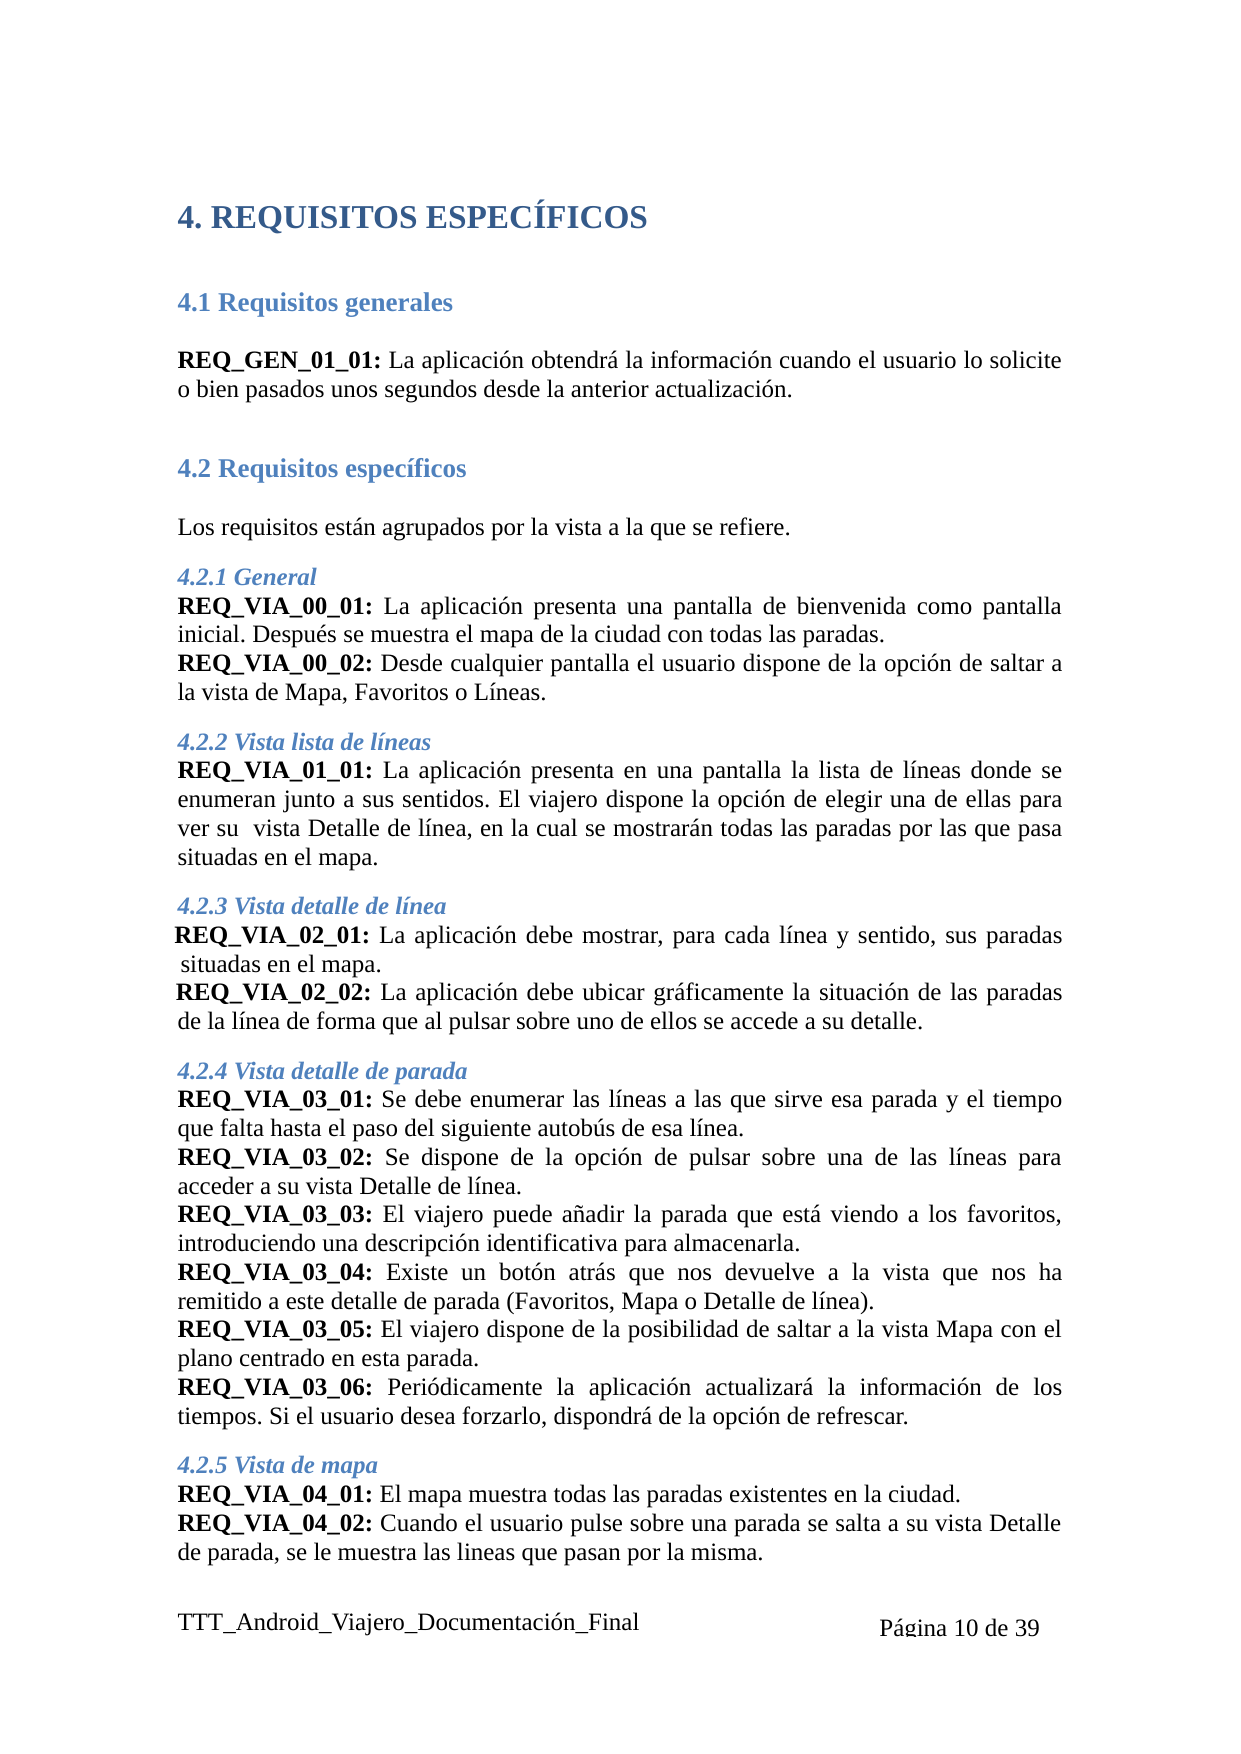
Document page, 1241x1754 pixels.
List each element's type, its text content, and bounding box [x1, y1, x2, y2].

list Los requisitos están agrupados por la vista a la que se refiere. [177, 512, 1063, 541]
text REQ_GEN_01_01: La aplicación obtendrá la información cuando el usuario lo solicite o bien pasados unos segundos desde la anterior actualización. [177, 346, 1063, 403]
subtitle 4.2.2 Vista lista de líneas [177, 727, 1063, 755]
text REQ_VIA_04_01: El mapa muestra todas las paradas existentes en la ciudad. [177, 1479, 1063, 1508]
text REQ_VIA_03_02: Se dispone de la opción de pulsar sobre una de las líneas para acceder a su vista Detalle de línea. [177, 1142, 1063, 1199]
text REQ_VIA_03_04: Existe un botón atrás que nos devuelve a la vista que nos ha remitido a este detalle de parada (Favoritos, Mapa o Detalle de línea). [177, 1257, 1063, 1314]
subtitle 4.2.4 Vista detalle de parada [177, 1056, 1063, 1084]
text REQ_VIA_03_05: El viajero dispone de la posibilidad de saltar a la vista Mapa con el plano centrado en esta parada. [177, 1314, 1063, 1372]
subtitle 4.2.1 General [177, 562, 1063, 591]
subtitle 4.1 Requisitos generales [177, 286, 1063, 317]
text REQ_VIA_04_02: Cuando el usuario pulse sobre una parada se salta a su vista Detalle de parada, se le muestra las lineas que pasan por la misma. [177, 1508, 1063, 1565]
text REQ_VIA_03_01: Se debe enumerar las líneas a las que sirve esa parada y el tiempo que falta hasta el paso del siguiente autobús de esa línea. [177, 1084, 1063, 1142]
subtitle 4.2.5 Vista de mapa [177, 1450, 1063, 1479]
subtitle 4.2.3 Vista detalle de línea [177, 891, 1063, 920]
text REQ_VIA_03_03: El viajero puede añadir la parada que está viendo a los favoritos, introduciendo una descripción identificativa para almacenarla. [177, 1199, 1063, 1257]
subtitle 4. REQUISITOS ESPECÍFICOS [177, 198, 1063, 236]
subtitle 4.2 Requisitos específicos [177, 453, 1063, 484]
text REQ_VIA_01_01: La aplicación presenta en una pantalla la lista de líneas donde se enumeran junto a sus sentidos. El viajero dispone la opción de elegir una de ellas para ver su vista Detalle de línea, en la cual se mostrarán todas las paradas por las que pasa situadas en el mapa. [177, 755, 1063, 870]
text REQ_VIA_03_06: Periódicamente la aplicación actualizará la información de los tiempos. Si el usuario desea forzarlo, dispondrá de la opción de refrescar. [177, 1372, 1063, 1429]
list REQ_VIA_02_01: La aplicación debe mostrar, para cada línea y sentido, sus paradas situadas en el mapa. [174, 920, 1063, 977]
list REQ_VIA_02_02: La aplicación debe ubicar gráficamente la situación de las paradas de la línea de forma que al pulsar sobre uno de ellos se accede a su detalle. [176, 977, 1063, 1035]
text REQ_VIA_00_02: Desde cualquier pantalla el usuario dispone de la opción de saltar a la vista de Mapa, Favoritos o Líneas. [177, 648, 1063, 706]
text REQ_VIA_00_01: La aplicación presenta una pantalla de bienvenida como pantalla inicial. Después se muestra el mapa de la ciudad con todas las paradas. [177, 591, 1063, 648]
